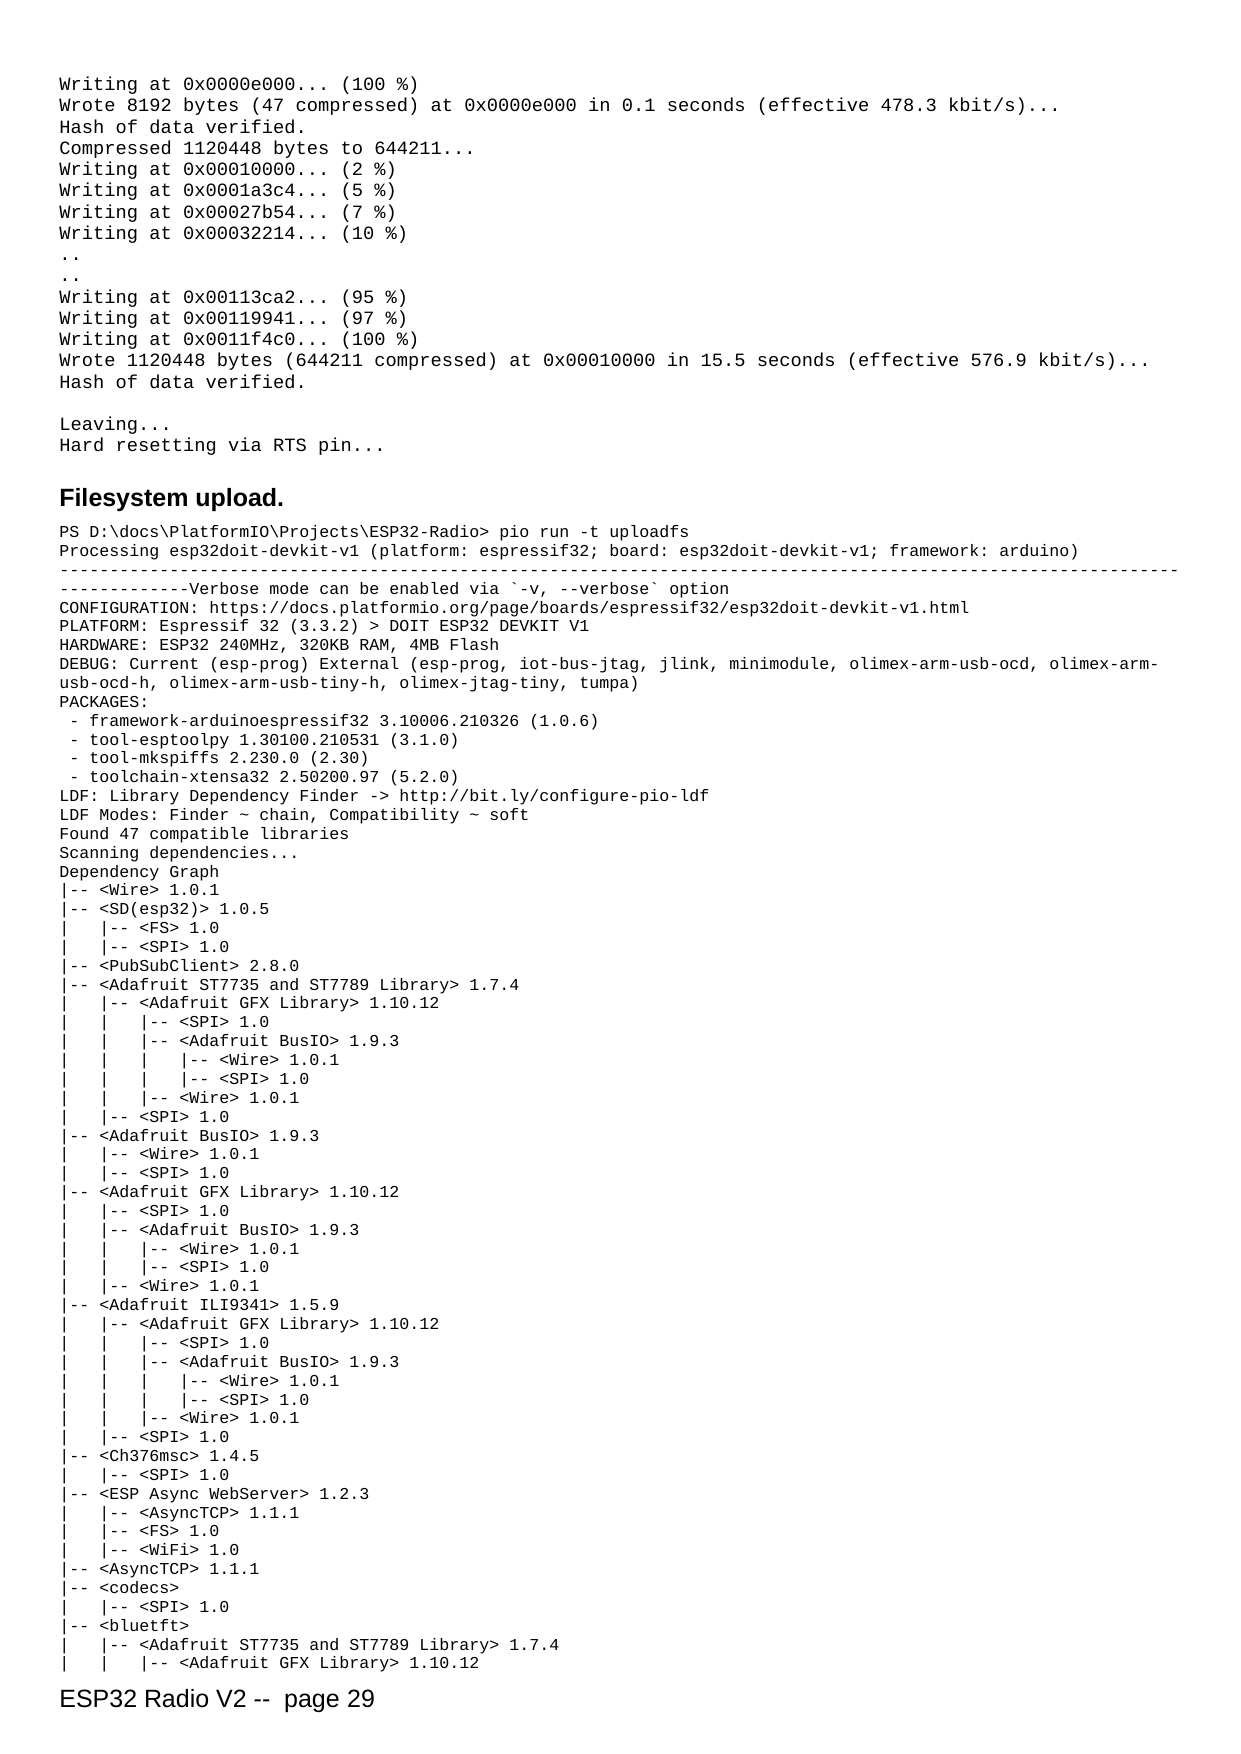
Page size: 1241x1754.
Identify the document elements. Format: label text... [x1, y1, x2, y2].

text | |-- <FS> 1.0 [59, 920, 1181, 938]
text Hash of data verified. [59, 372, 1181, 394]
text | |-- <Adafruit GFX Library> 1.10.12 [59, 995, 1181, 1014]
text CONFIGURATION: https://docs.platformio.org/page/boards/espressif32/esp32doit-devkit-v1.html [59, 599, 1181, 618]
text DEBUG: Current (esp-prog) External (esp-prog, iot-bus-jtag, jlink, minimodule, olimex-arm-usb-ocd, olimex-arm-usb-ocd-h, olimex-arm-usb-tiny-h, olimex-jtag-tiny, tumpa) [59, 656, 1181, 693]
text Scanning dependencies... [59, 844, 1181, 863]
text Wrote 1120448 bytes (644211 compressed) at 0x00010000 in 15.5 seconds (effective 576.9 kbit/s)... [59, 351, 1181, 372]
text .. [59, 245, 1181, 266]
text LDF: Library Dependency Finder -> http://bit.ly/configure-pio-ldf [59, 788, 1181, 807]
text | | |-- <Wire> 1.0.1 [59, 1410, 1181, 1429]
text | | |-- <Wire> 1.0.1 [59, 1240, 1181, 1259]
text |-- <codecs> [59, 1579, 1181, 1598]
text |-- <Wire> 1.0.1 [59, 882, 1181, 901]
text | | |-- <Adafruit BusIO> 1.9.3 [59, 1353, 1181, 1372]
text | |-- <FS> 1.0 [59, 1523, 1181, 1542]
text .. [59, 266, 1181, 287]
text LDF Modes: Finder ~ chain, Compatibility ~ soft [59, 807, 1181, 825]
text | | | |-- <SPI> 1.0 [59, 1071, 1181, 1089]
text | |-- <SPI> 1.0 [59, 938, 1181, 957]
text | |-- <Wire> 1.0.1 [59, 1146, 1181, 1165]
text | |-- <AsyncTCP> 1.1.1 [59, 1504, 1181, 1523]
text Found 47 compatible libraries [59, 825, 1181, 844]
text |-- <AsyncTCP> 1.1.1 [59, 1561, 1181, 1579]
text PACKAGES: [59, 693, 1181, 712]
text Wrote 8192 bytes (47 compressed) at 0x0000e000 in 0.1 seconds (effective 478.3 kbit/s)... [59, 96, 1181, 117]
text | | |-- <SPI> 1.0 [59, 1334, 1181, 1353]
text |-- <bluetft> [59, 1617, 1181, 1636]
text Hash of data verified. [59, 117, 1181, 139]
subtitle Filesystem upload. [59, 482, 1181, 511]
text |-- <Adafruit ST7735 and ST7789 Library> 1.7.4 [59, 976, 1181, 995]
text Writing at 0x00010000... (2 %) [59, 160, 1181, 181]
text Writing at 0x0001a3c4... (5 %) [59, 181, 1181, 202]
text Hard resetting via RTS pin... [59, 436, 1181, 457]
text Writing at 0x00027b54... (7 %) [59, 202, 1181, 224]
text - toolchain-xtensa32 2.50200.97 (5.2.0) [59, 769, 1181, 788]
text | |-- <SPI> 1.0 [59, 1108, 1181, 1127]
text | |-- <SPI> 1.0 [59, 1598, 1181, 1617]
text | | |-- <Wire> 1.0.1 [59, 1089, 1181, 1108]
text |-- <Ch376msc> 1.4.5 [59, 1448, 1181, 1466]
text |-- <PubSubClient> 2.8.0 [59, 957, 1181, 976]
text | | | |-- <SPI> 1.0 [59, 1391, 1181, 1410]
text |-- <Adafruit BusIO> 1.9.3 [59, 1127, 1181, 1146]
text HARDWARE: ESP32 240MHz, 320KB RAM, 4MB Flash [59, 637, 1181, 656]
text | |-- <Wire> 1.0.1 [59, 1278, 1181, 1297]
text Compressed 1120448 bytes to 644211... [59, 139, 1181, 160]
text Processing esp32doit-devkit-v1 (platform: espressif32; board: esp32doit-devkit-v1; framework: arduino) [59, 543, 1181, 561]
text - framework-arduinoespressif32 3.10006.210326 (1.0.6) [59, 712, 1181, 731]
text | | | |-- <Wire> 1.0.1 [59, 1372, 1181, 1391]
text -----------------------------------------------------------------------------------------------------------------------------Verbose mode can be enabled via `-v, --verbose` option [59, 561, 1181, 599]
text PLATFORM: Espressif 32 (3.3.2) > DOIT ESP32 DEVKIT V1 [59, 618, 1181, 637]
text Dependency Graph [59, 863, 1181, 882]
text | |-- <SPI> 1.0 [59, 1466, 1181, 1485]
text Leaving... [59, 415, 1181, 436]
text |-- <SD(esp32)> 1.0.5 [59, 901, 1181, 920]
text |-- <ESP Async WebServer> 1.2.3 [59, 1485, 1181, 1504]
text | |-- <Adafruit ST7735 and ST7789 Library> 1.7.4 [59, 1636, 1181, 1655]
text Writing at 0x00032214... (10 %) [59, 224, 1181, 245]
text Writing at 0x00113ca2... (95 %) [59, 287, 1181, 309]
text | |-- <SPI> 1.0 [59, 1429, 1181, 1448]
text |-- <Adafruit ILI9341> 1.5.9 [59, 1297, 1181, 1316]
text | |-- <Adafruit BusIO> 1.9.3 [59, 1221, 1181, 1240]
text - tool-mkspiffs 2.230.0 (2.30) [59, 750, 1181, 769]
text Writing at 0x0011f4c0... (100 %) [59, 330, 1181, 351]
text |-- <Adafruit GFX Library> 1.10.12 [59, 1184, 1181, 1202]
text | |-- <Adafruit GFX Library> 1.10.12 [59, 1316, 1181, 1334]
text | |-- <WiFi> 1.0 [59, 1542, 1181, 1561]
text | | |-- <Adafruit GFX Library> 1.10.12 [59, 1655, 1181, 1674]
text | | |-- <Adafruit BusIO> 1.9.3 [59, 1033, 1181, 1052]
text Writing at 0x00119941... (97 %) [59, 309, 1181, 330]
text | | |-- <SPI> 1.0 [59, 1259, 1181, 1278]
text | | |-- <SPI> 1.0 [59, 1014, 1181, 1033]
text Writing at 0x0000e000... (100 %) [59, 75, 1181, 96]
text | | | |-- <Wire> 1.0.1 [59, 1052, 1181, 1071]
text PS D:\docs\PlatformIO\Projects\ESP32-Radio> pio run -t uploadfs [59, 524, 1181, 543]
text - tool-esptoolpy 1.30100.210531 (3.1.0) [59, 731, 1181, 750]
text | |-- <SPI> 1.0 [59, 1202, 1181, 1221]
text | |-- <SPI> 1.0 [59, 1165, 1181, 1184]
